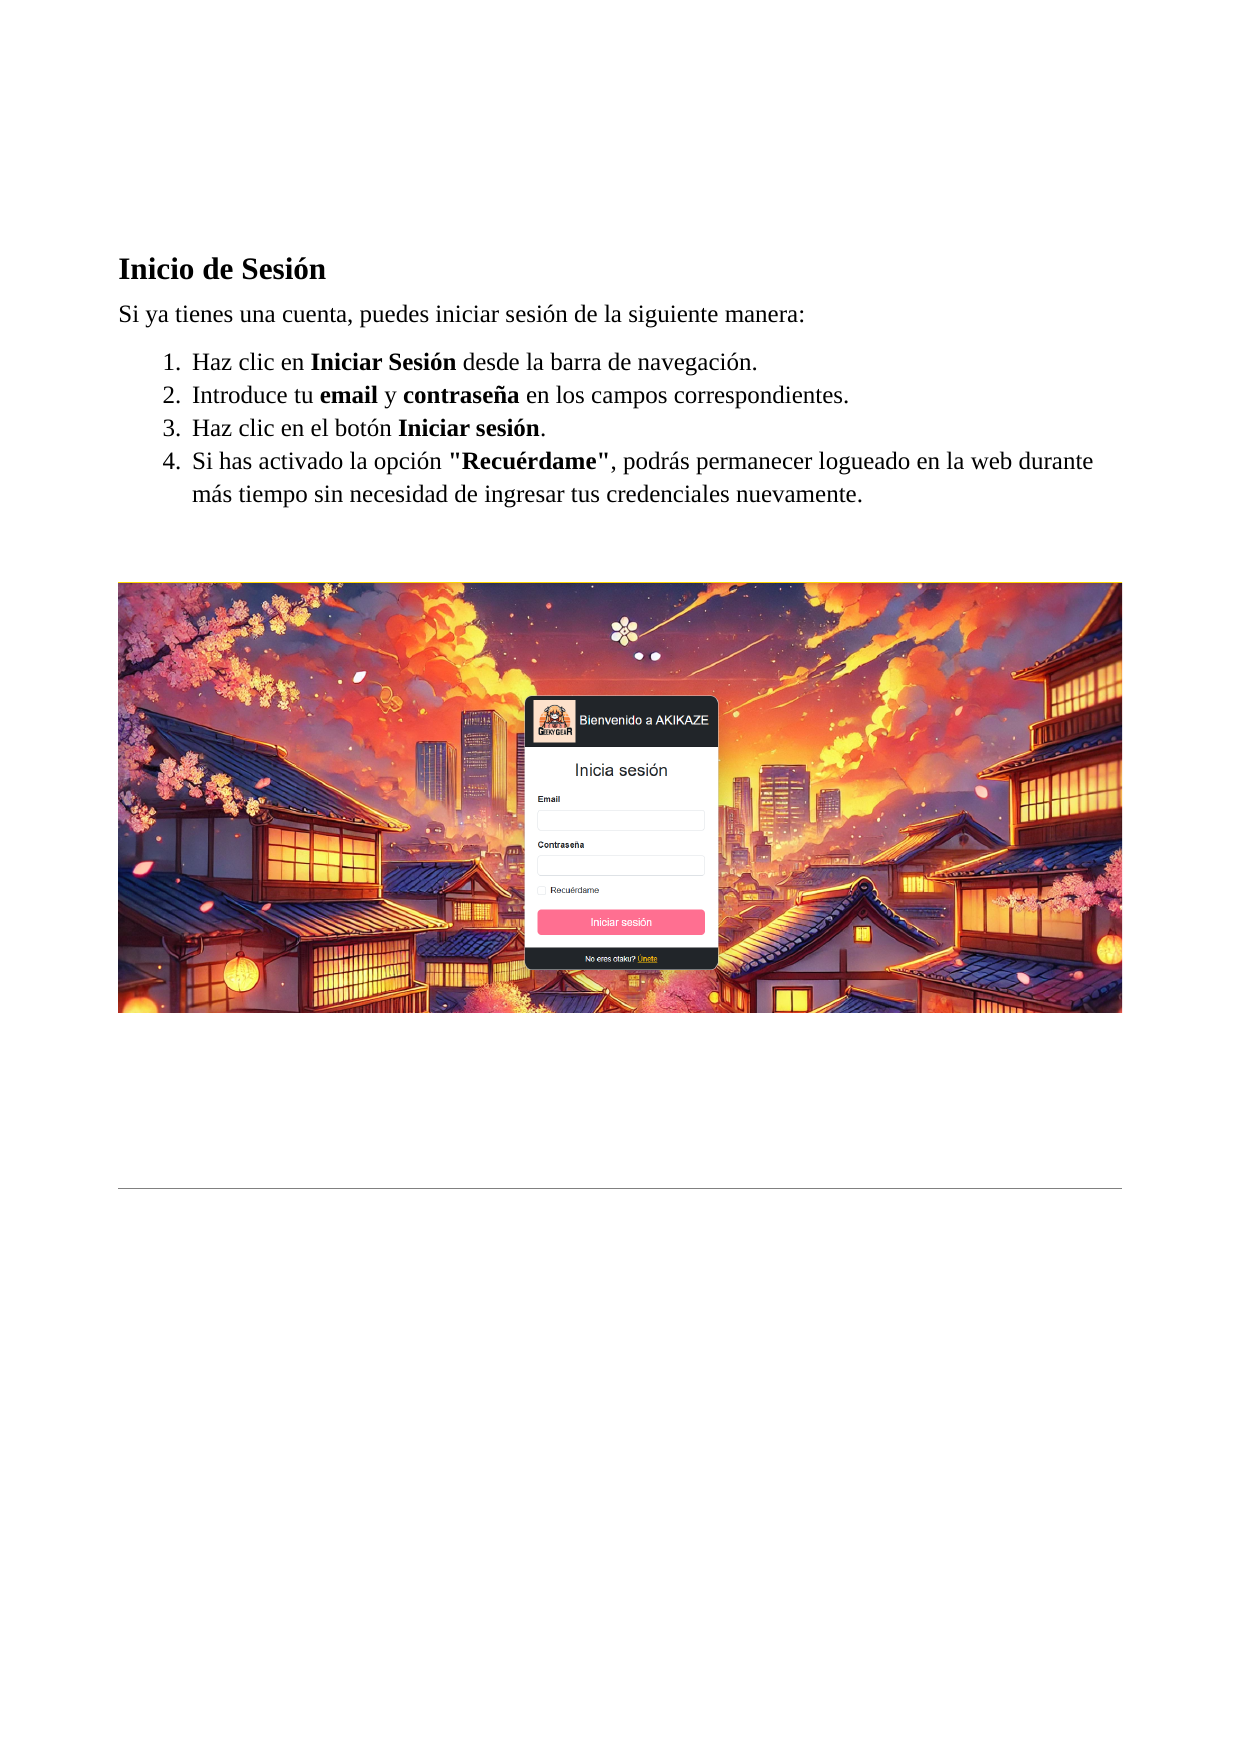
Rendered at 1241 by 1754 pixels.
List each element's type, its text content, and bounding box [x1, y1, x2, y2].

list Si has activado la opción "Recuérdame", podrás permanecer logueado en la web durante más tiempo sin necesidad de ingresar tus credenciales nuevamente. [162, 446, 1122, 507]
list Introduce tu email y contraseña en los campos correspondientes. [162, 380, 1122, 408]
list Haz clic en Iniciar Sesión desde la barra de navegación. [162, 347, 1122, 375]
picture [118, 582, 1123, 1013]
subtitle Inicio de Sesión [118, 251, 1122, 287]
text Si ya tienes una cuenta, puedes iniciar sesión de la siguiente manera: [118, 299, 1122, 328]
list Haz clic en el botón Iniciar sesión. [162, 413, 1122, 441]
